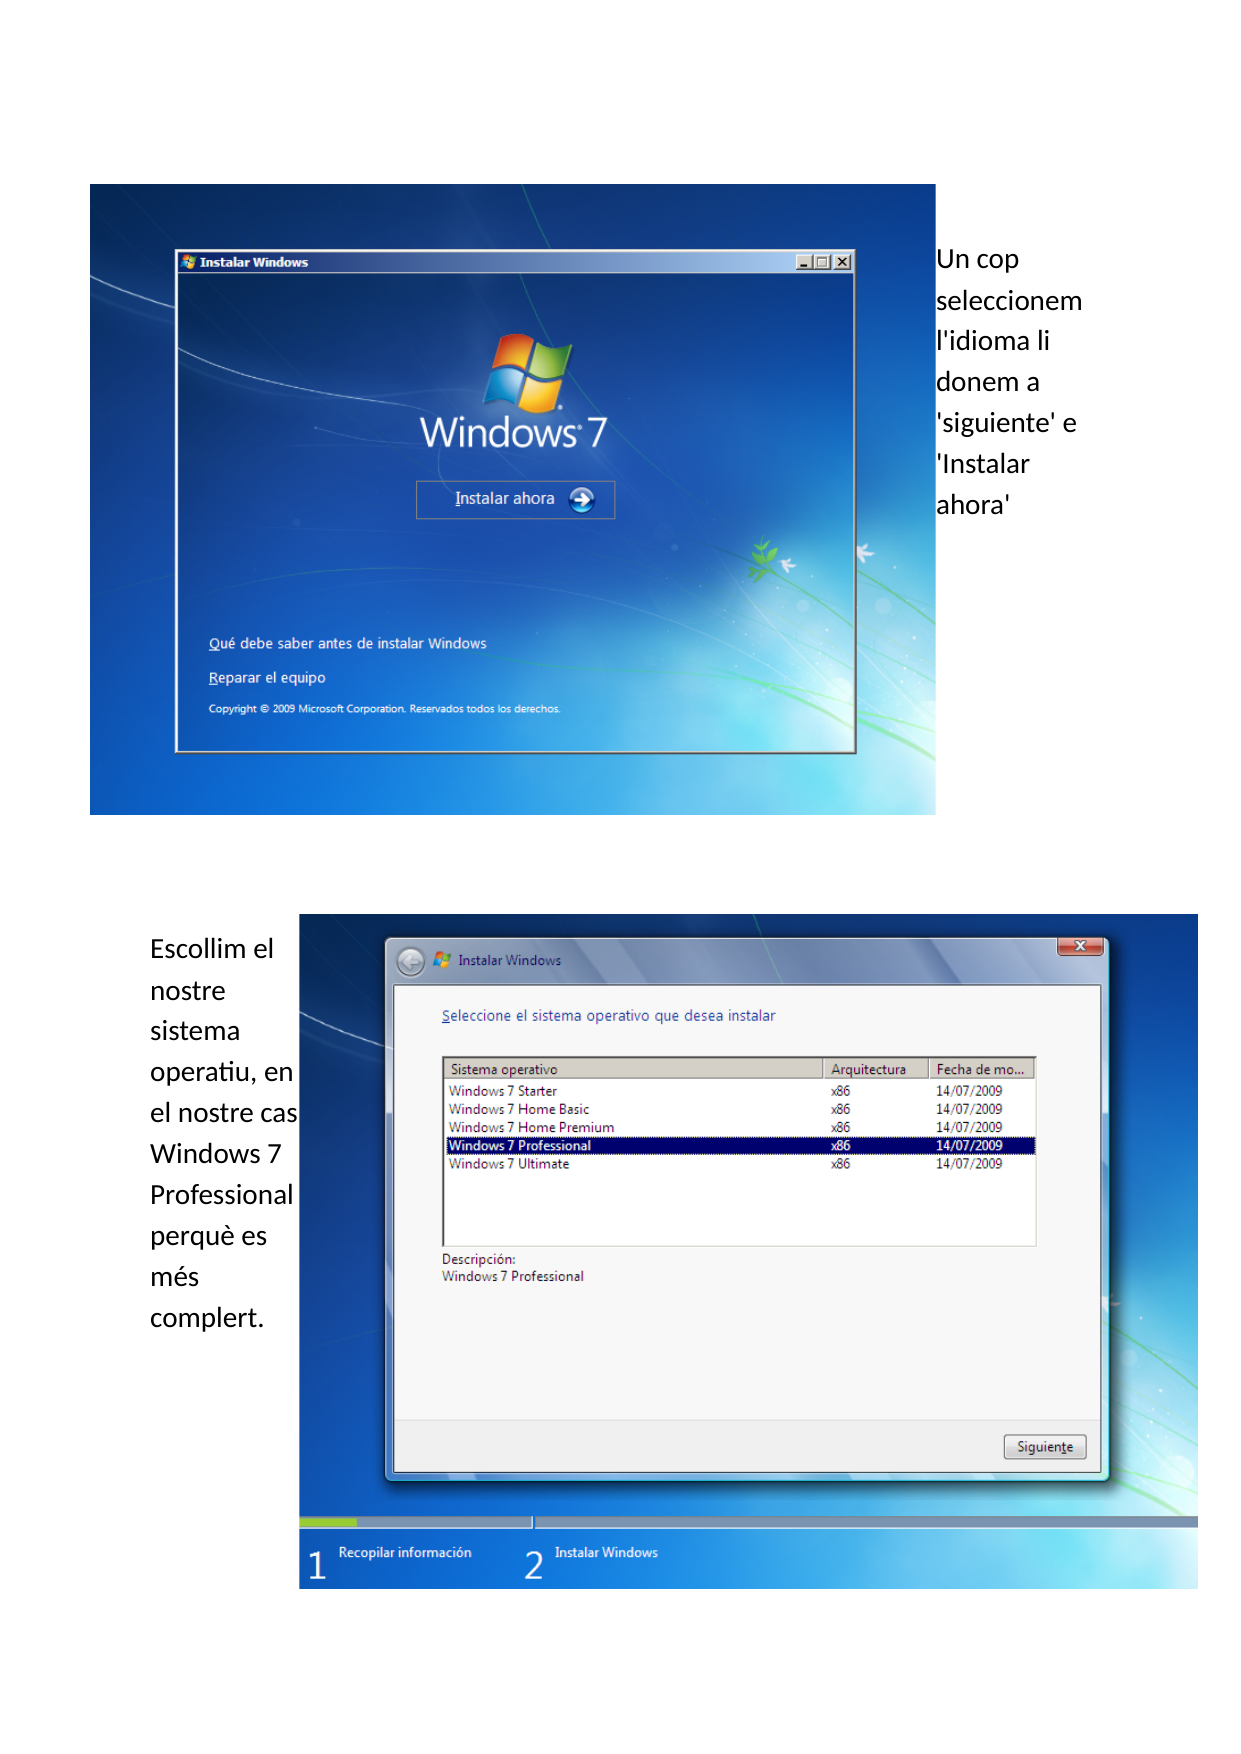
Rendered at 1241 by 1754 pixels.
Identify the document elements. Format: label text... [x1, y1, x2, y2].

text Un cop seleccionem l'idioma li donem a 'siguiente' e 'Instalar ahora' [936, 241, 1090, 522]
picture [299, 914, 1198, 1589]
text Escollim el nostre sistema operatiu, en el nostre cas Windows 7 Professional perquè es més complert. [150, 931, 299, 1335]
picture [90, 184, 936, 815]
